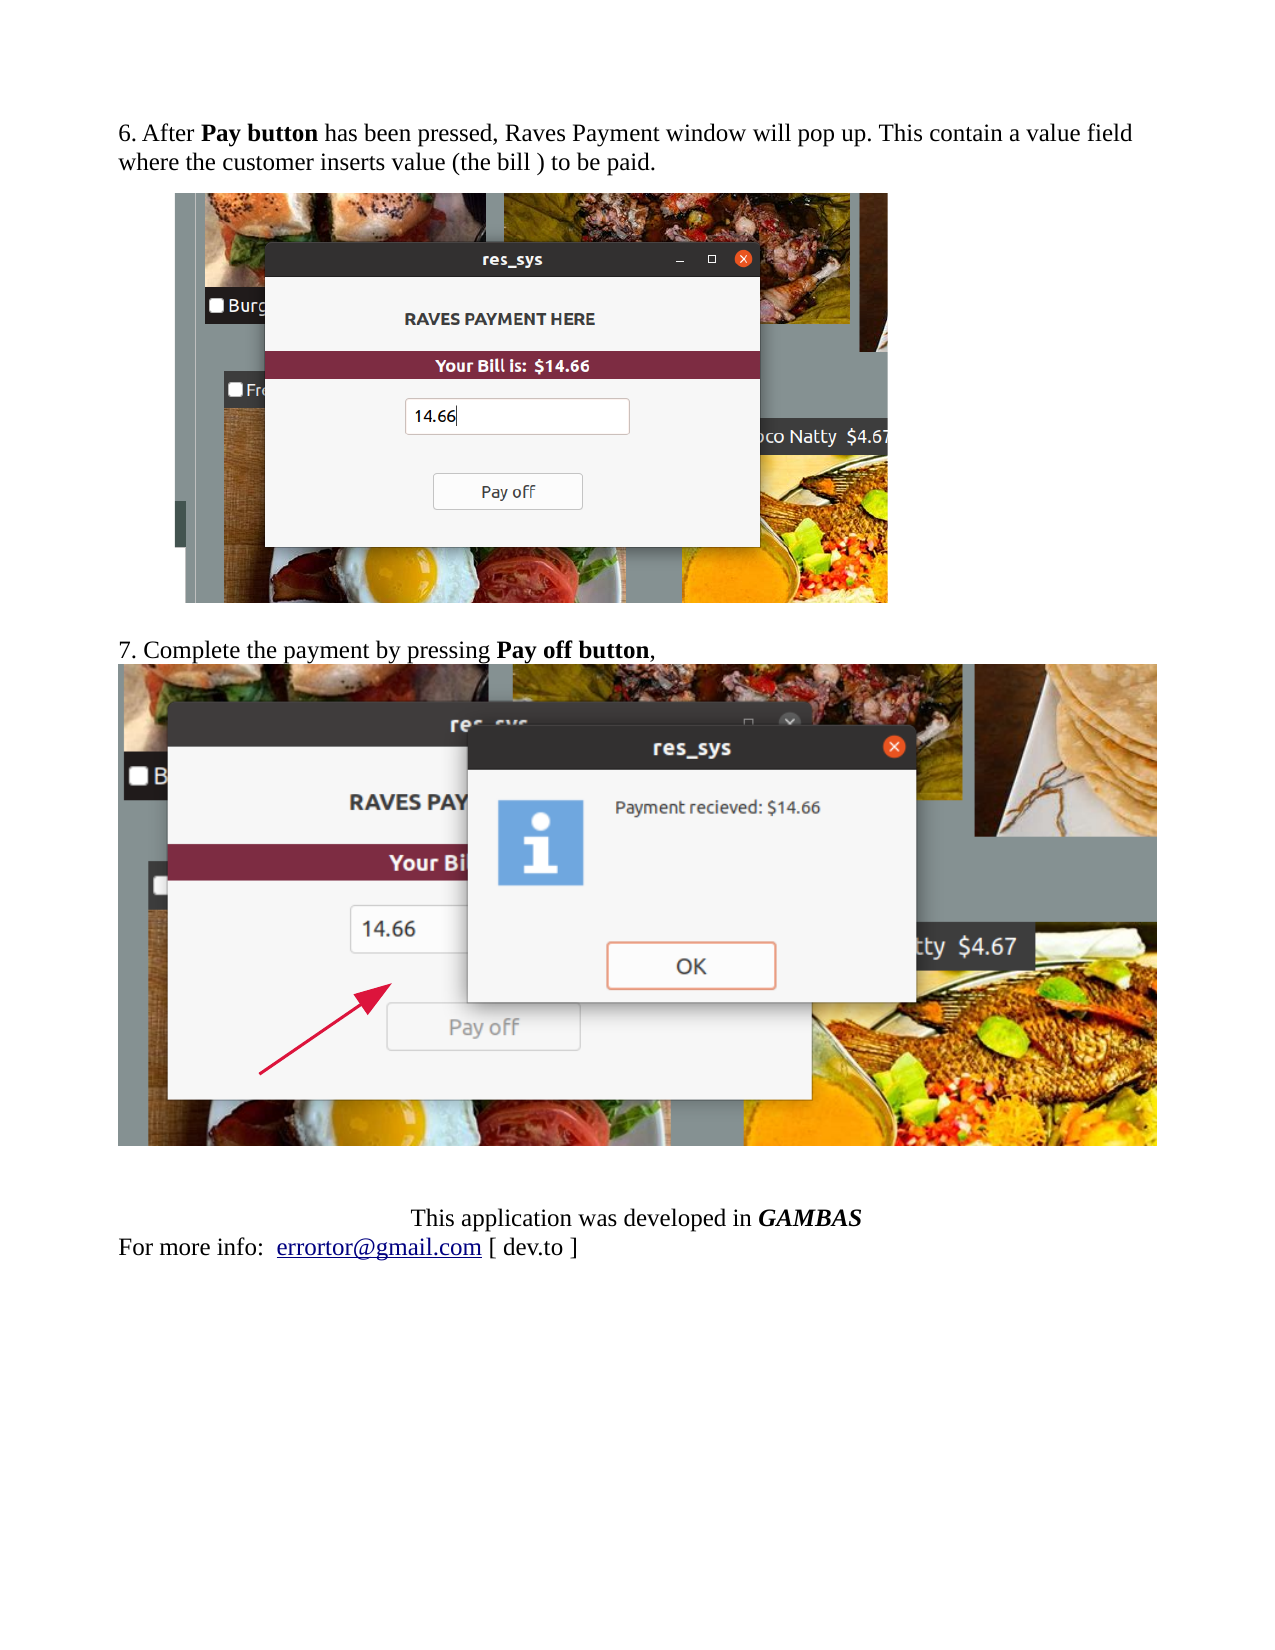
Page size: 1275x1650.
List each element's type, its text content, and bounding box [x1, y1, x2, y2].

text 6. After Pay button has been pressed, Raves Payment window will pop up. This contain a value field where the customer inserts value (the bill ) to be paid. [118, 118, 1157, 176]
text This application was developed in GAMBAS [118, 1203, 1157, 1232]
text 7. Complete the payment by pressing Pay off button, [118, 636, 1157, 664]
picture [174, 193, 888, 603]
picture [118, 664, 1157, 1146]
text For more info: errortor@gmail.com [ dev.to ] [118, 1232, 1157, 1260]
